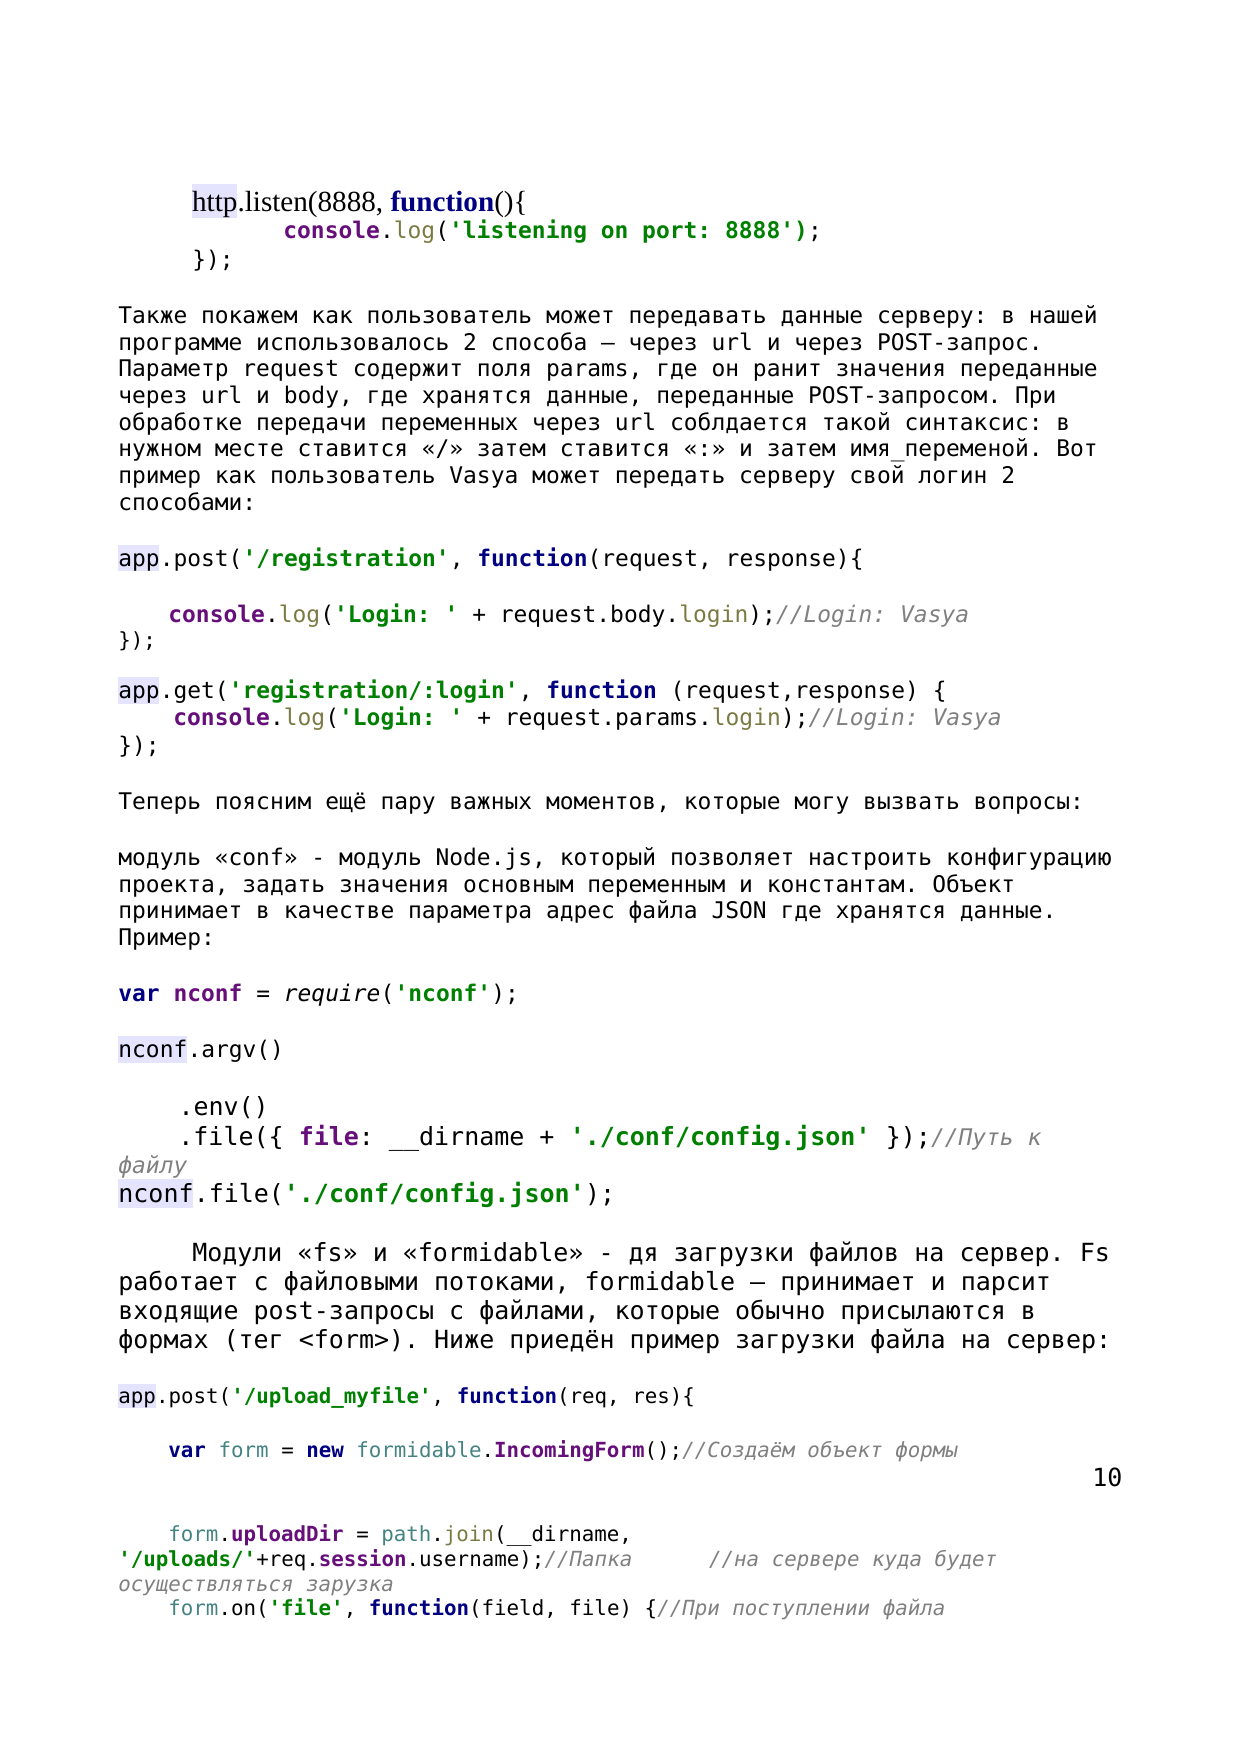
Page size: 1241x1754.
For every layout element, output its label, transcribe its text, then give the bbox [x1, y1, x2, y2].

text модуль «conf» - модуль Node.js, который позволяет настроить конфигурацию проекта, задать значения основным переменным и константам. Объект принимает в качестве параметра адрес файла JSON где хранятся данные. Пример: [118, 844, 1122, 951]
text var form = new formidable.IncomingForm();//Создаём объект формы [118, 1438, 1122, 1463]
text var nconf = require('nconf'); [118, 980, 1122, 1007]
text app.post('/registration', function(request, response){ [118, 545, 1122, 571]
text }); [118, 732, 1122, 758]
text http.listen(8888, function(){ [118, 184, 1122, 218]
text form.on('file', function(field, file) {//При поступлении файла [118, 1596, 1122, 1622]
text Модули «fs» и «formidable» - дя загрузки файлов на сервер. Fs работает с файловыми потоками, formidable — принимает и парсит входящие post-запросы с файлами, которые обычно присылаются в формах (тег <form>). Ниже приедён пример загрузки файла на сервер: [118, 1238, 1122, 1354]
text console.log('Login: ' + request.params.login);//Login: Vasya [118, 704, 1122, 732]
text .file({ file: __dirname + './conf/config.json' });//Путь к файлу [118, 1122, 1122, 1179]
text Также покажем как пользователь может передавать данные серверу: в нашей программе использовалось 2 способа — через url и через POST-запрос. Параметр request содержит поля params, где он ранит значения переданные через url и body, где хранятся данные, переданные POST-запросом. При обработке передачи переменных через url соблдается такой синтаксис: в нужном месте ставится «/» затем ставится «:» и затем имя_переменой. Вот пример как пользователь Vasya может передать серверу свой логин 2 способами: [118, 302, 1122, 515]
text }); [118, 628, 1122, 653]
text app.get('registration/:login', function (request,response) { [118, 677, 1122, 704]
text console.log('listening on port: 8888'); [118, 218, 1122, 246]
text console.log('Login: ' + request.body.login);//Login: Vasya [118, 601, 1122, 628]
text }); [118, 246, 1122, 272]
text form.uploadDir = path.join(__dirname, '/uploads/'+req.session.username);//Папка //на сервере куда будет осуществляться зарузка [118, 1522, 1122, 1596]
text .env() [118, 1092, 1122, 1122]
text nconf.argv() [118, 1036, 1122, 1063]
text nconf.file('./conf/config.json'); [118, 1179, 1122, 1208]
text app.post('/upload_myfile', function(req, res){ [118, 1384, 1122, 1408]
text Теперь поясним ещё пару важных моментов, которые могу вызвать вопросы: [118, 788, 1122, 814]
text 10 [118, 1463, 1122, 1492]
